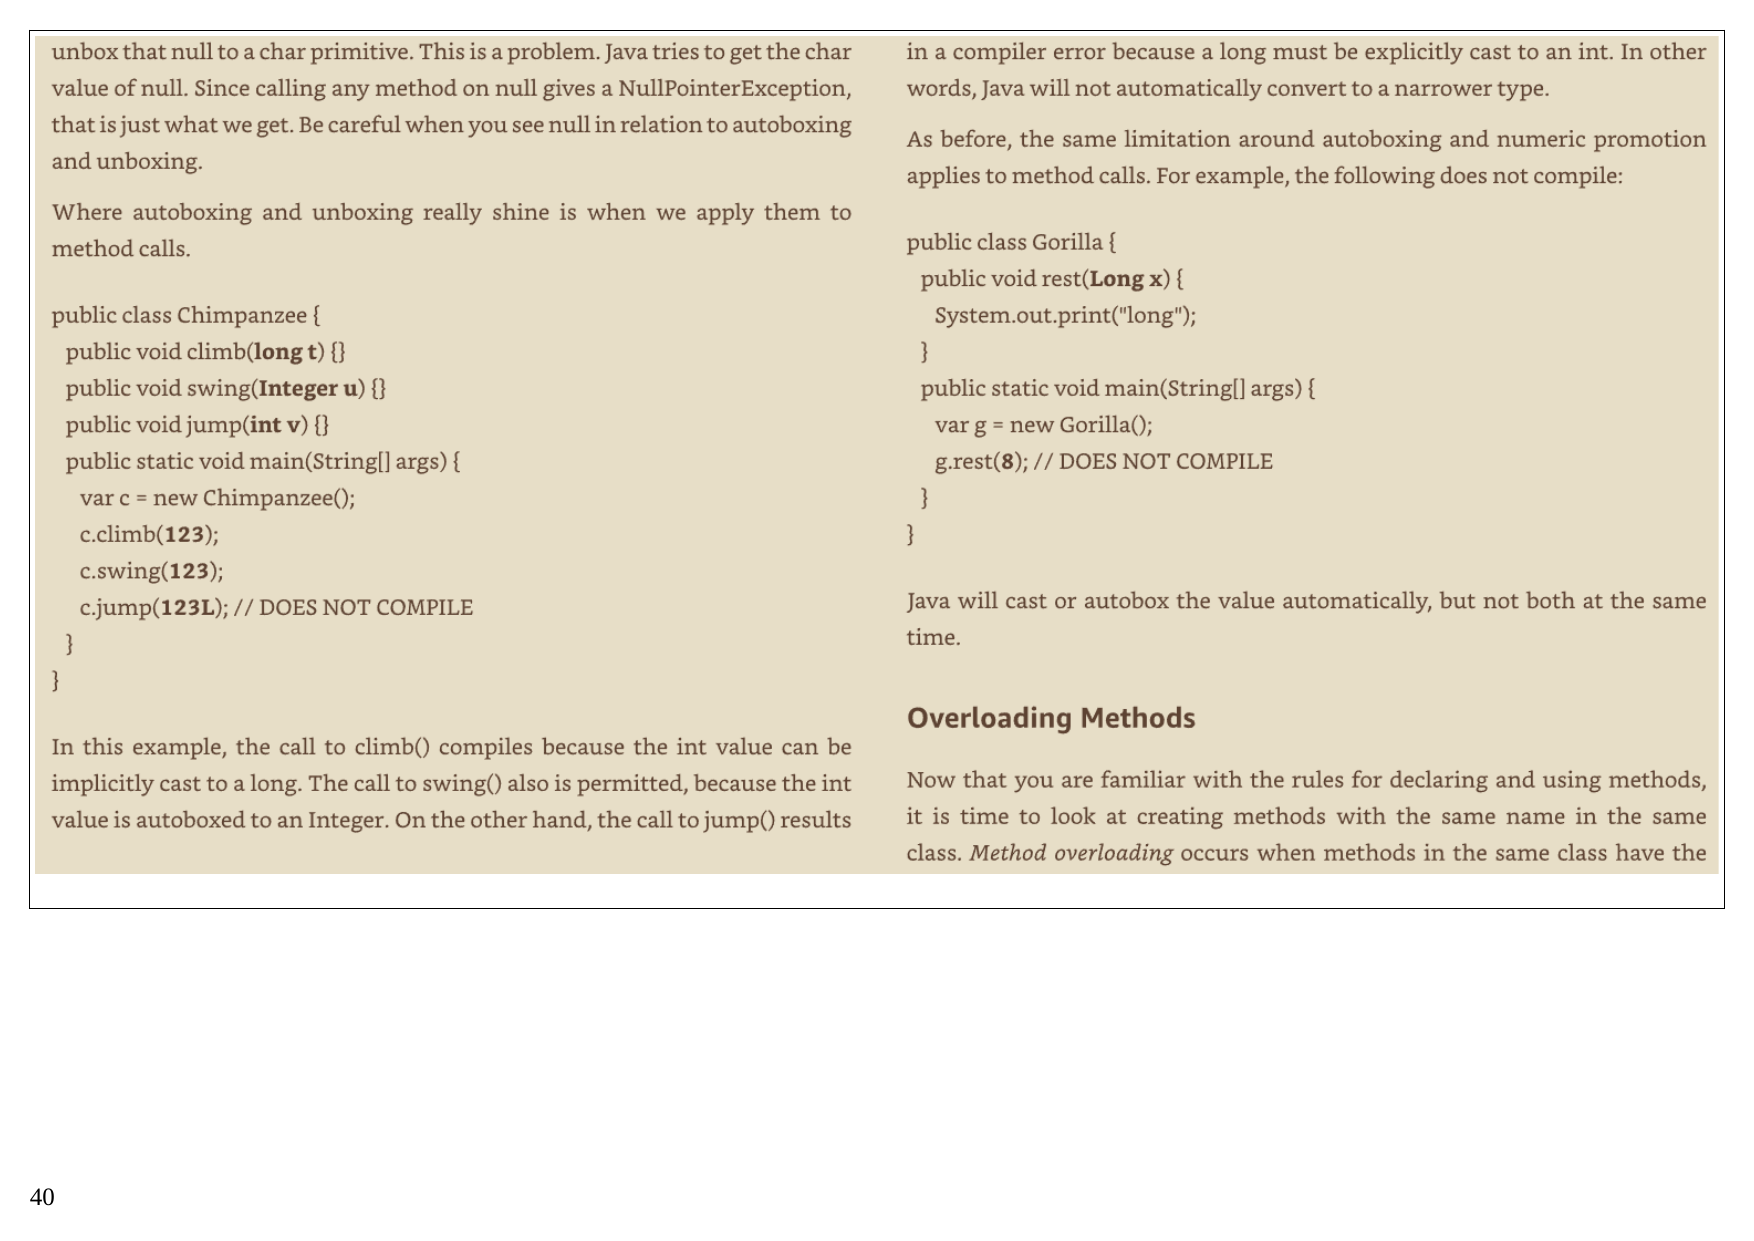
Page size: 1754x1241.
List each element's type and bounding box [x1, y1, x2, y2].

table_cell [30, 31, 1724, 908]
picture [35, 36, 1719, 874]
